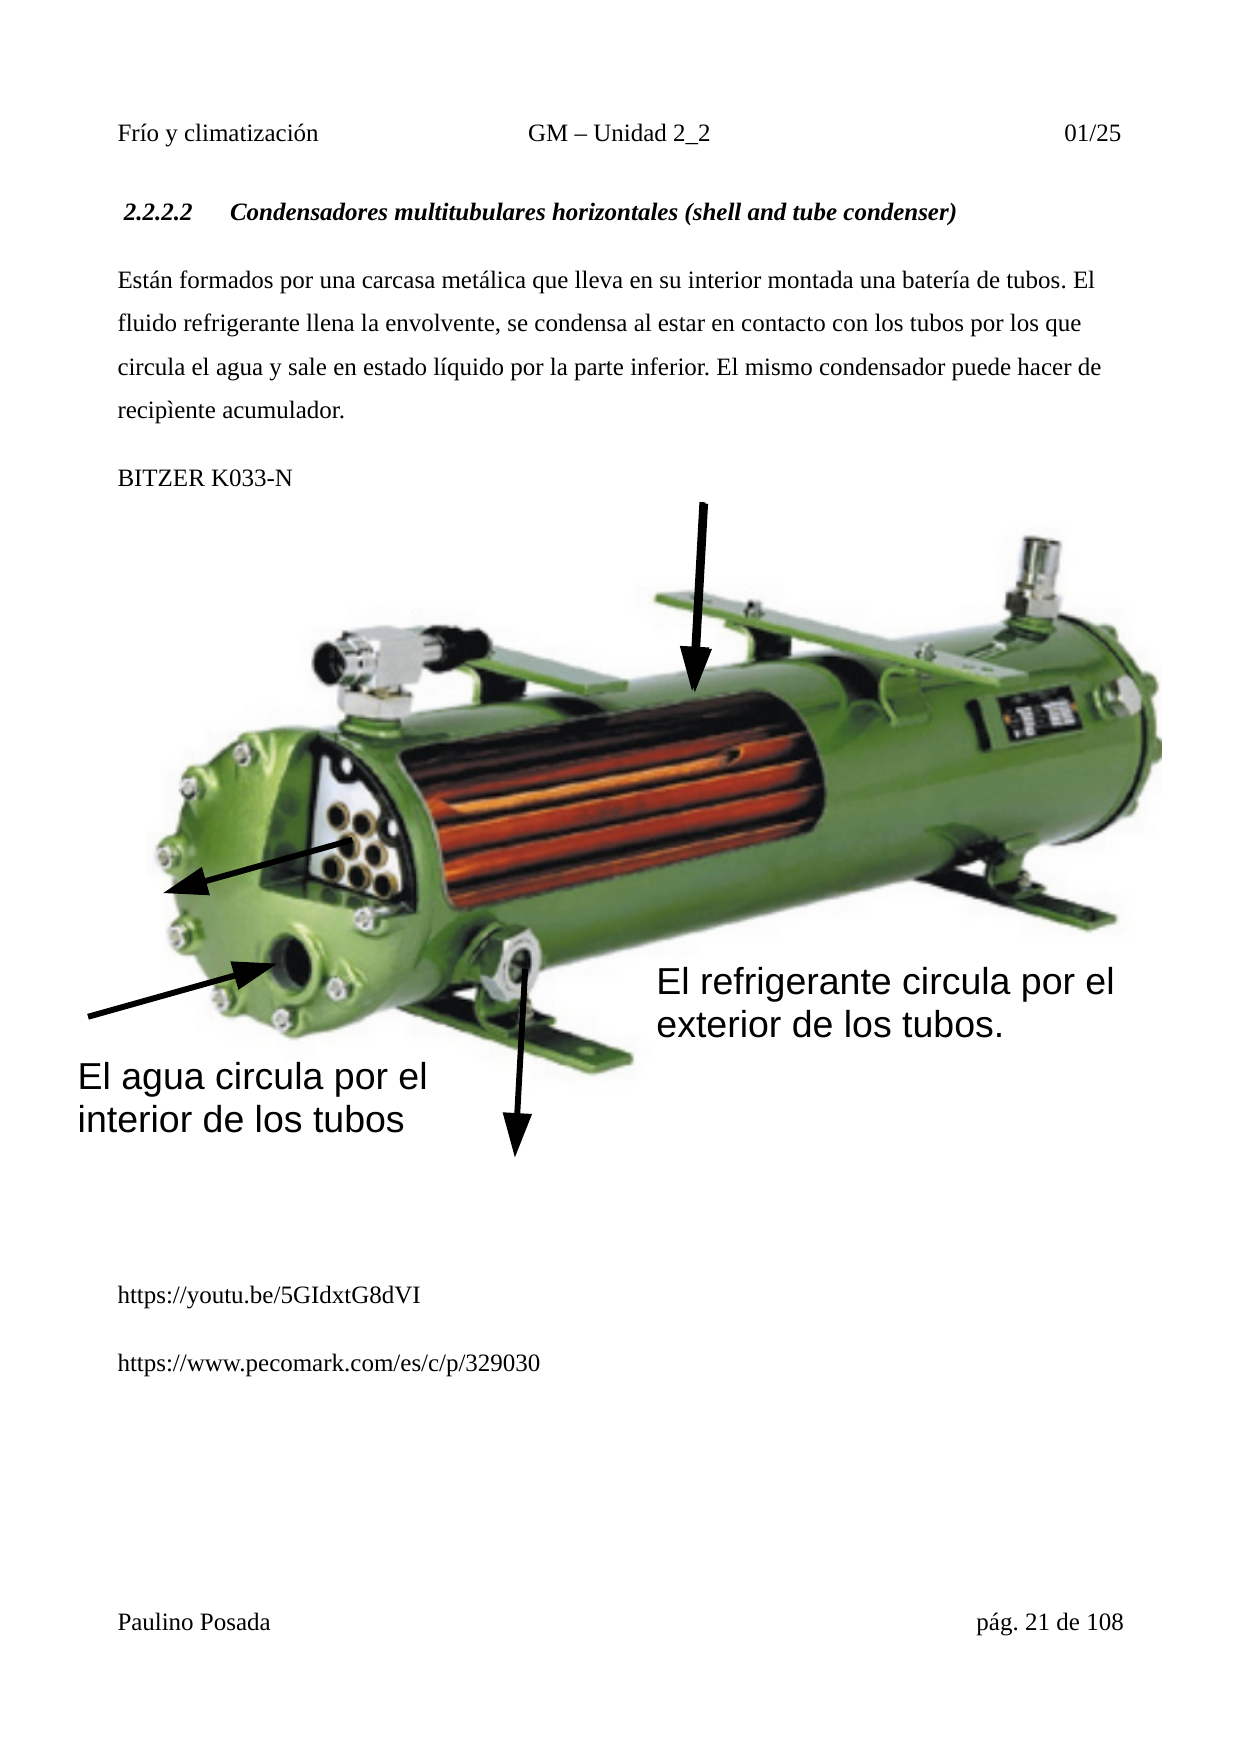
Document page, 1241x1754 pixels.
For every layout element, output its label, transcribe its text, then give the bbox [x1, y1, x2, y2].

picture [147, 1071, 157, 1087]
subtitle Condensadores multitubulares horizontales (shell and tube condenser) [117, 197, 1123, 226]
picture [146, 1086, 157, 1094]
text BITZER K033-N [117, 463, 1123, 492]
text Están formados por una carcasa metálica que lleva en su interior montada una batería de tubos. El fluido refrigerante llena la envolvente, se condensa al estar en contacto con los tubos por los que circula el agua y sale en estado líquido por la parte inferior. El mismo condensador puede hacer de recipìente acumulador. [117, 265, 1123, 423]
text https://youtu.be/5GIdxtG8dVI [117, 1280, 1123, 1309]
text https://www.pecomark.com/es/c/p/329030 [117, 1348, 1123, 1377]
picture [146, 505, 1162, 1097]
picture [339, 1071, 349, 1087]
